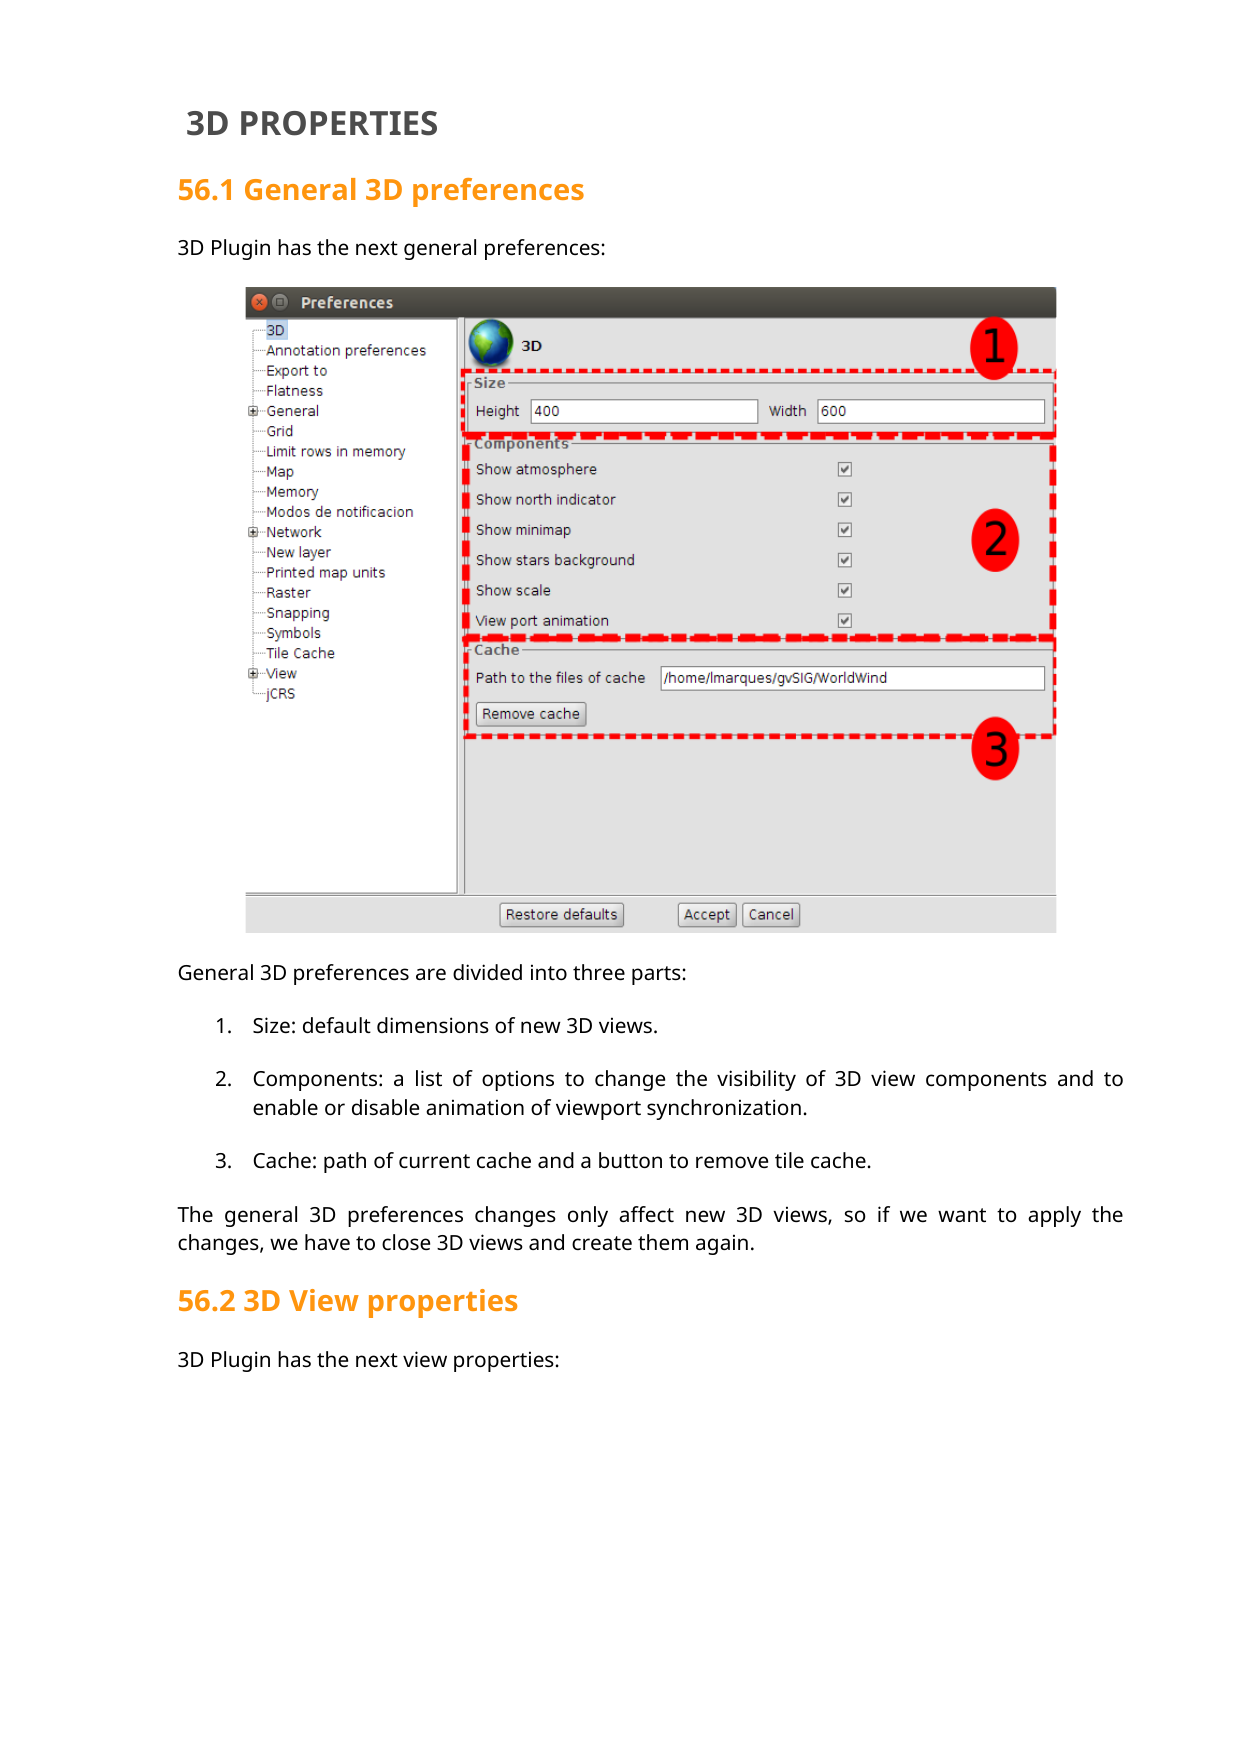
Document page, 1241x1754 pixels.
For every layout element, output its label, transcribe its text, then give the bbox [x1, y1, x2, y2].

subtitle 56.1 General 3D preferences [177, 169, 1125, 208]
text The general 3D preferences changes only affect new 3D views, so if we want to apply the changes, we have to close 3D views and create them again. [177, 1200, 1125, 1257]
text General 3D preferences are divided into three parts: [177, 958, 1125, 986]
subtitle 3D Properties [177, 100, 1125, 145]
list Cache: path of current cache and a button to remove tile cache. [215, 1146, 1125, 1175]
picture [245, 287, 1057, 933]
text 3D Plugin has the next view properties: [177, 1345, 1125, 1373]
text 3D Plugin has the next general preferences: [177, 233, 1125, 262]
subtitle 56.2 3D View properties [177, 1280, 1125, 1320]
list Components: a list of options to change the visibility of 3D view components and to enable or disable animation of viewport synchronization. [215, 1064, 1125, 1121]
list Size: default dimensions of new 3D views. [215, 1011, 1125, 1039]
